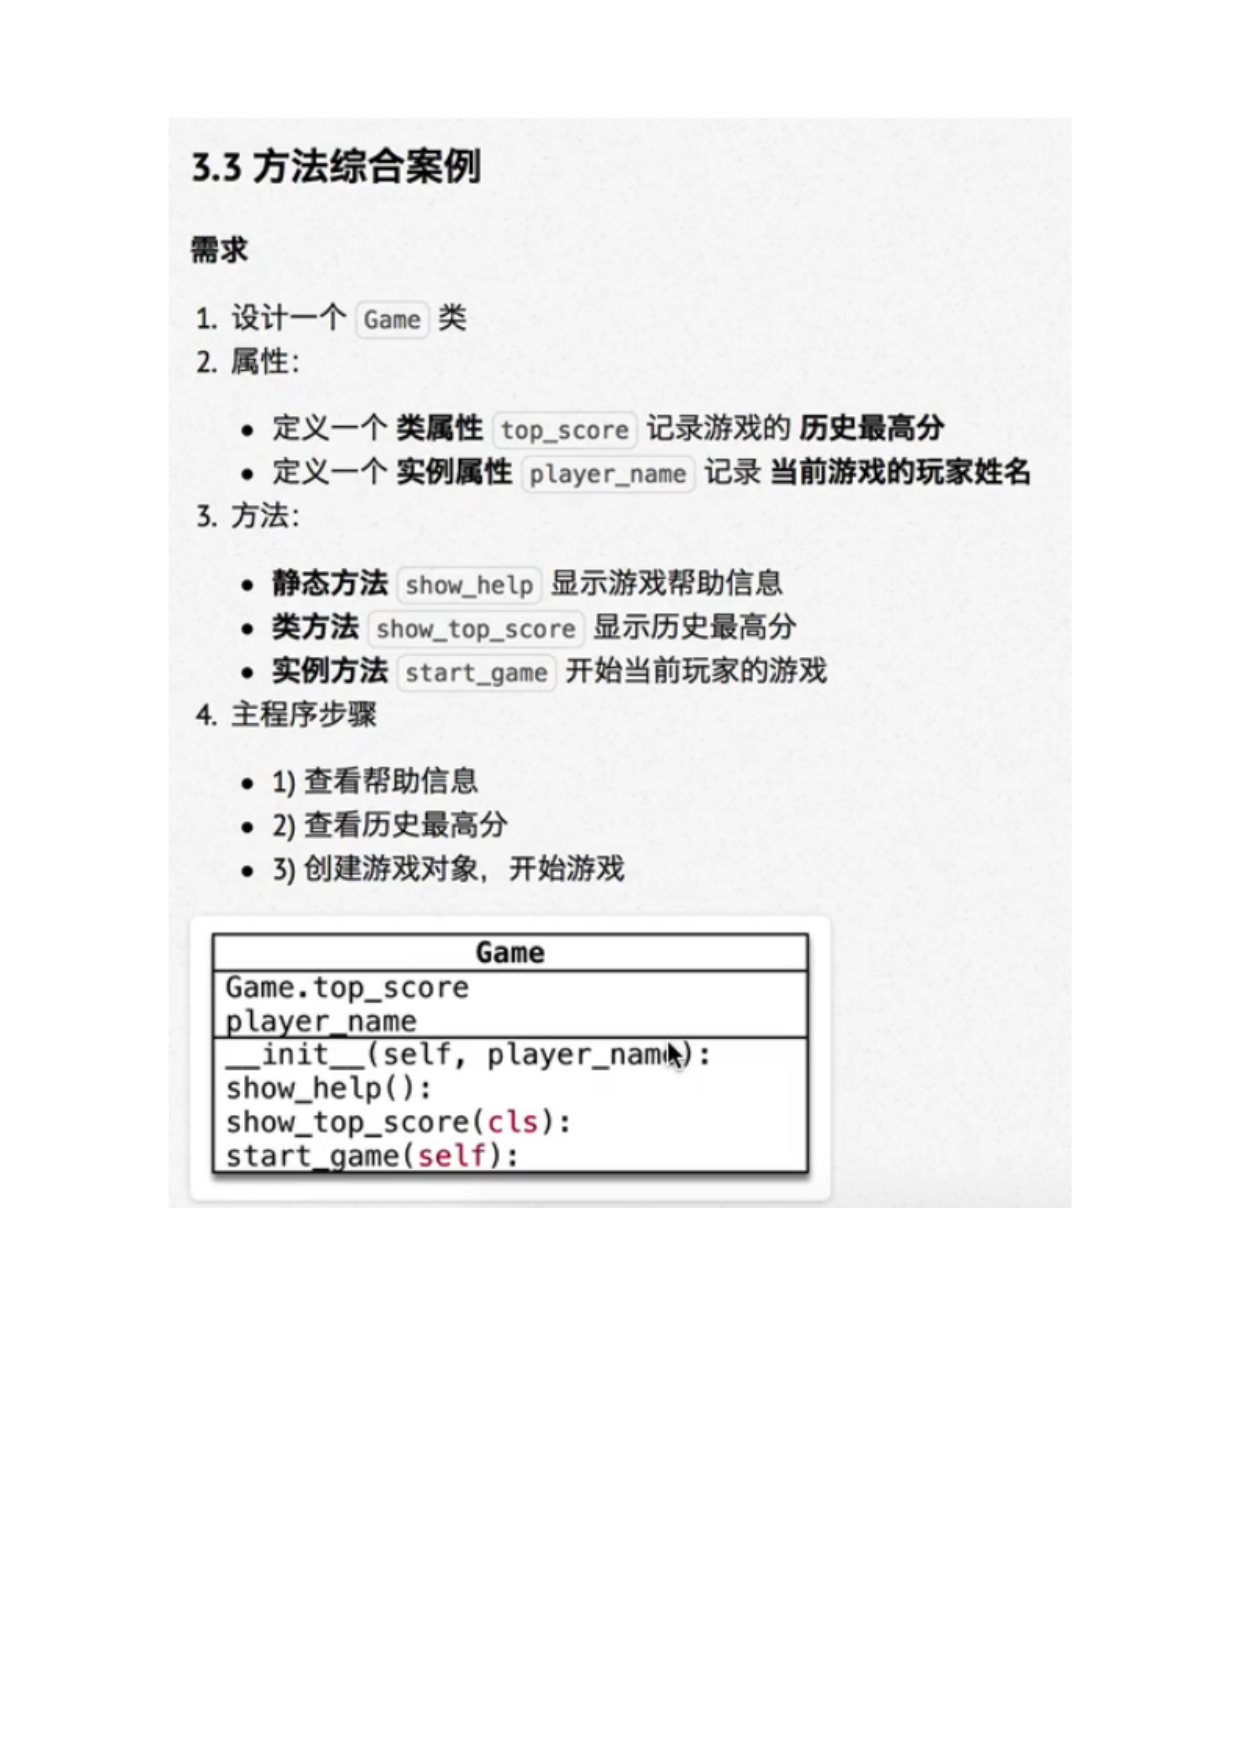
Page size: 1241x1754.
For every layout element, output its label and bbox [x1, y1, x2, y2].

picture [168, 118, 1072, 1208]
